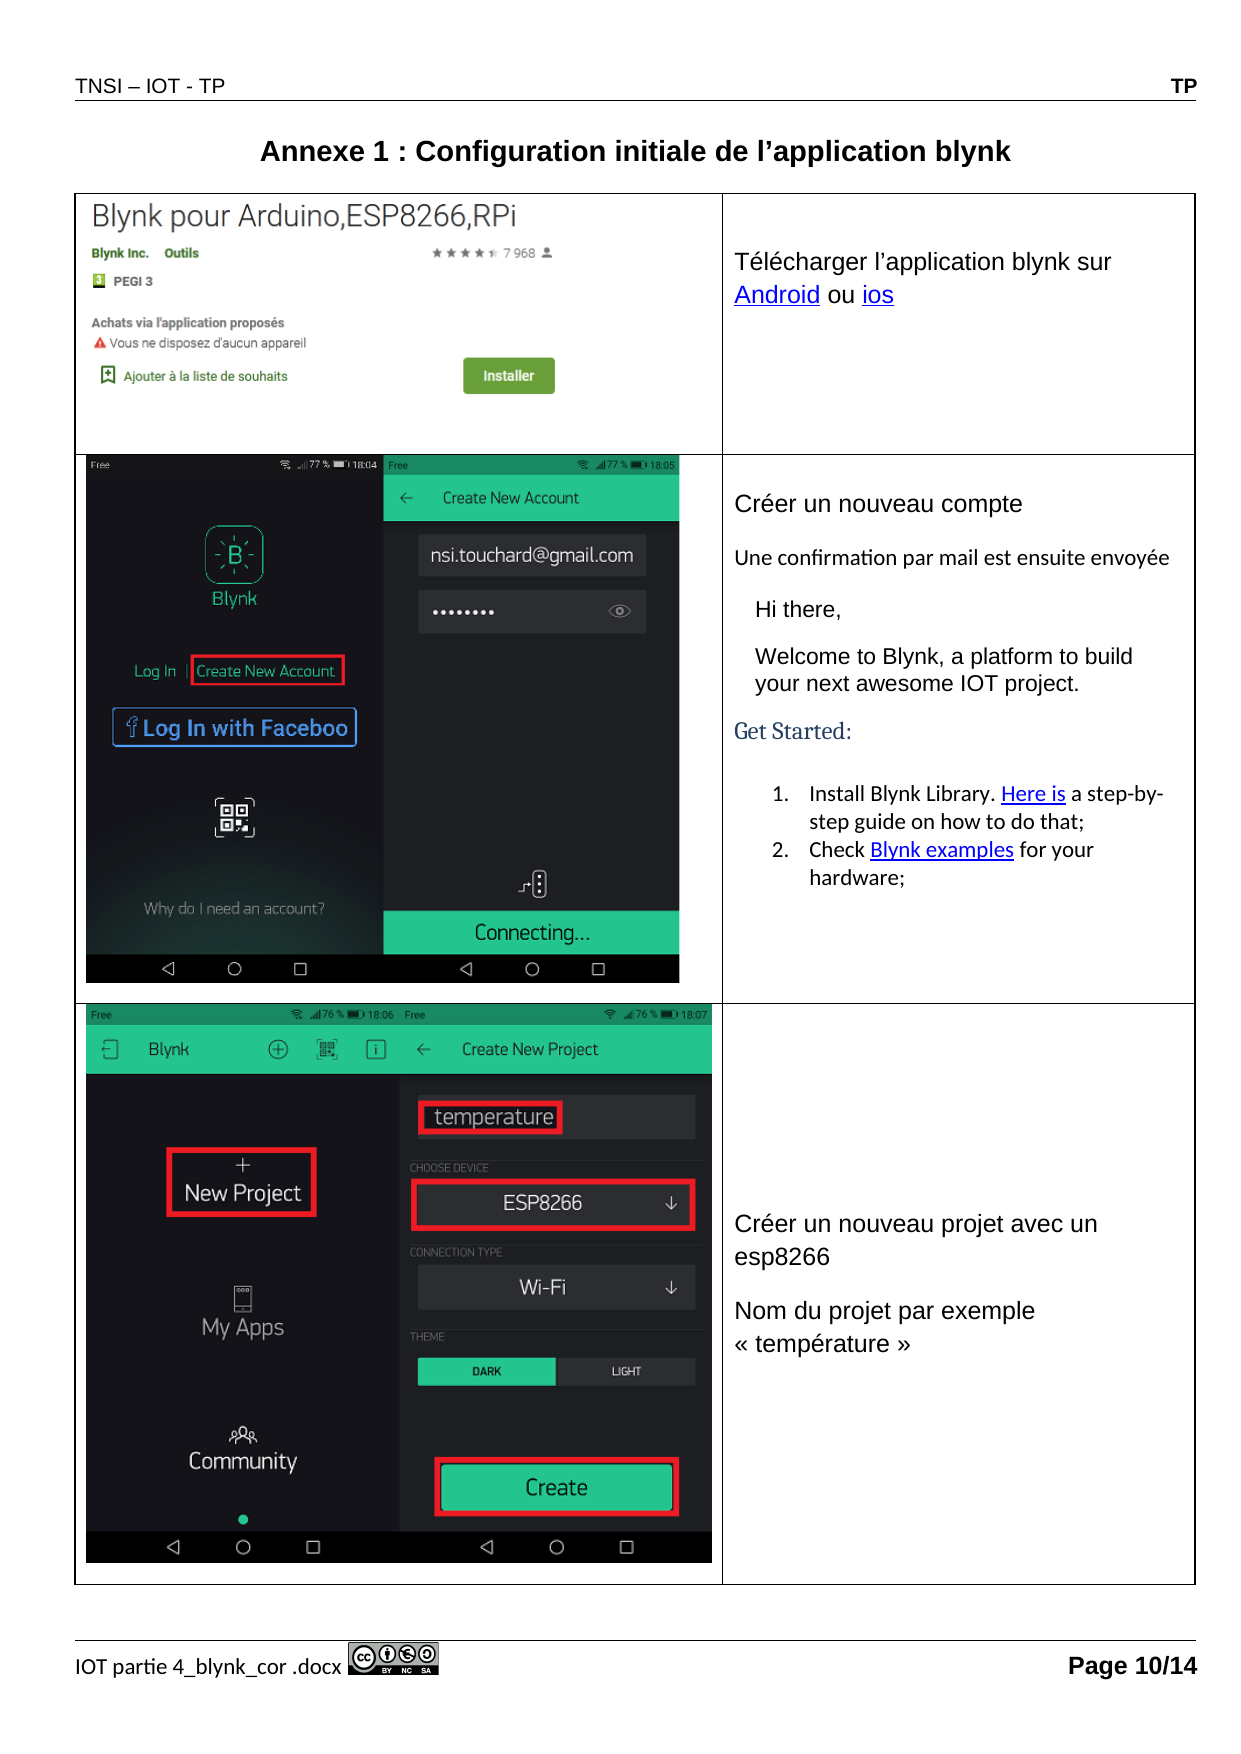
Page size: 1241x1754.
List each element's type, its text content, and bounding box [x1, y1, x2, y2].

table_cell Créer un nouveau compte Une confirmation par mail est ensuite envoyée Hi there, Welcome to Blynk, a platform to build your next awesome IOT project. Get Started: Install Blynk Library. Here is a step-by-step guide on how to do that; Check Blynk examples for your hardware; [723, 455, 1194, 1003]
table_cell [76, 455, 722, 1003]
table_cell Créer un nouveau projet avec un esp8266 Nom du projet par exemple « température » [723, 1004, 1194, 1584]
table_header Télécharger l’application blynk sur Android ou ios [723, 194, 1194, 454]
table_cell [76, 1004, 722, 1584]
text Annexe 1 : Configuration initiale de l’application blynk [75, 134, 1196, 167]
table_header [76, 194, 722, 454]
picture [348, 1642, 439, 1675]
